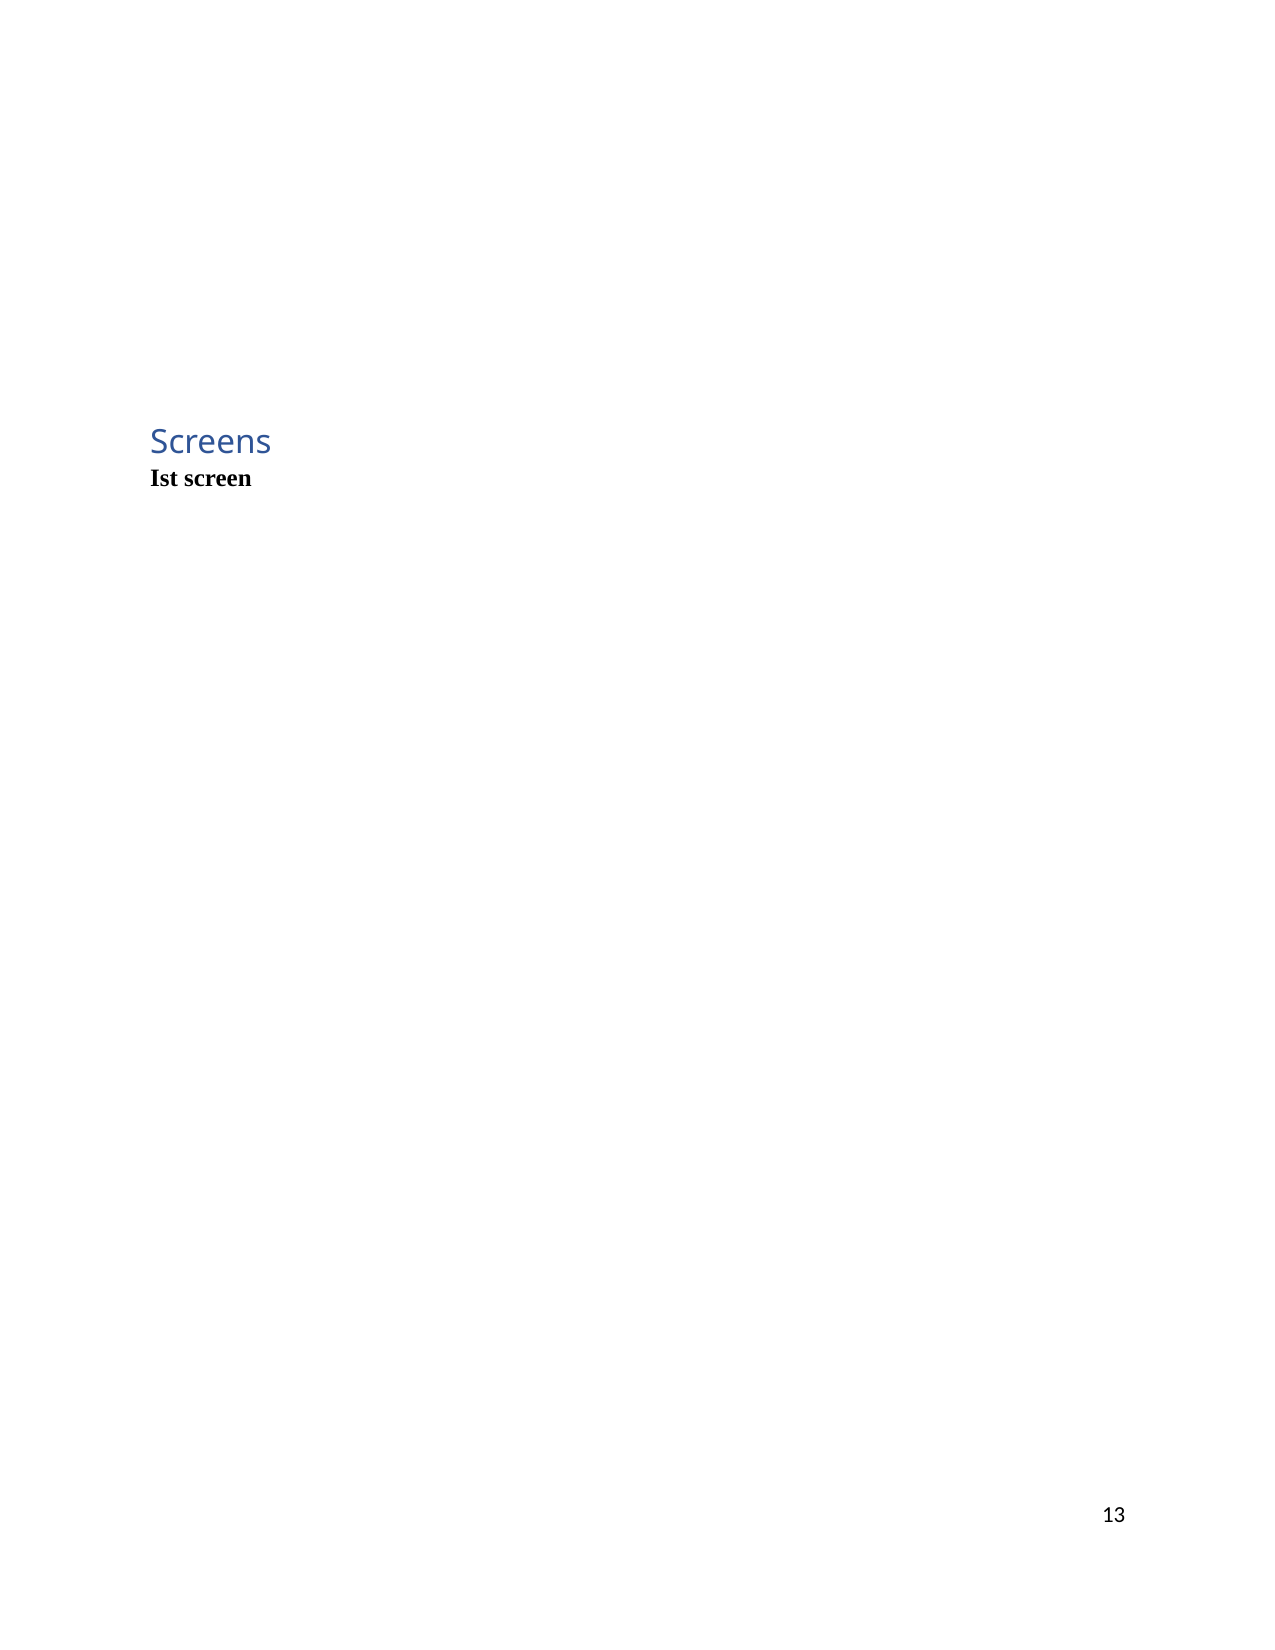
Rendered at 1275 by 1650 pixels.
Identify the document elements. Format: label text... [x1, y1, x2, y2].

text Ist screen [150, 463, 1125, 492]
subtitle Screens [150, 418, 1125, 463]
